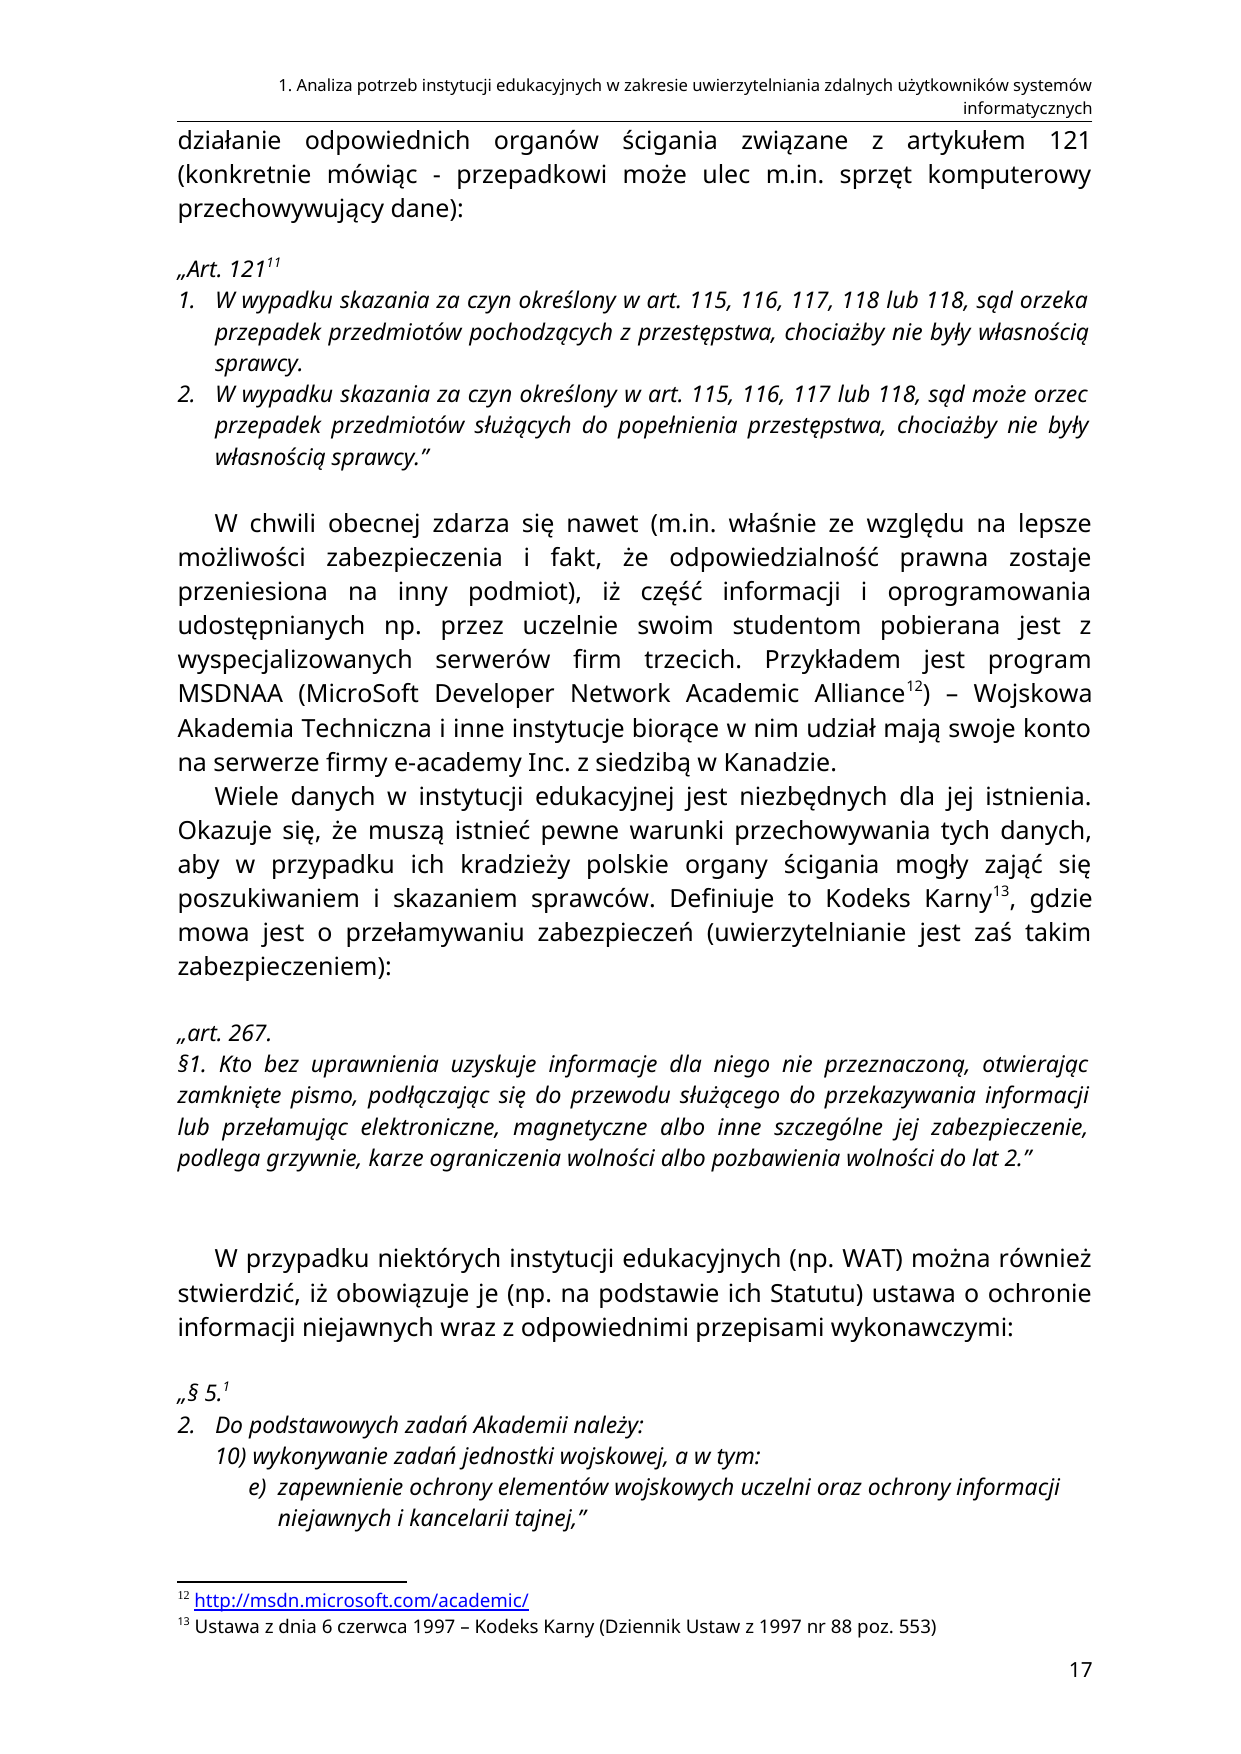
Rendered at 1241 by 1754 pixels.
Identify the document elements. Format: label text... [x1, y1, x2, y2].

list W wypadku skazania za czyn określony w art. 115, 116, 117, 118 lub 118, sąd orzeka przepadek przedmiotów pochodzących z przestępstwa, chociażby nie były własnością sprawcy. [177, 284, 1092, 378]
list Do podstawowych zadań Akademii należy: [177, 1409, 1092, 1440]
text „§ 5.1 [177, 1377, 1092, 1409]
text działanie odpowiednich organów ścigania związane z artykułem 121 (konkretnie mówiąc - przepadkowi może ulec m.in. sprzęt komputerowy przechowywujący dane): [177, 122, 1092, 224]
text Ustawa z dnia 6 czerwca 1997 – Kodeks Karny (Dziennik Ustaw z 1997 nr 88 poz. 553) [177, 1613, 1092, 1639]
text §1. Kto bez uprawnienia uzyskuje informacje dla niego nie przeznaczoną, otwierając zamknięte pismo, podłączając się do przewodu służącego do przekazywania informacji lub przełamując elektroniczne, magnetyczne albo inne szczególne jej zabezpieczenie, podlega grzywnie, karze ograniczenia wolności albo pozbawienia wolności do lat 2.” [177, 1048, 1092, 1173]
text W przypadku niektórych instytucji edukacyjnych (np. WAT) można również stwierdzić, iż obowiązuje je (np. na podstawie ich Statutu) ustawa o ochronie informacji niejawnych wraz z odpowiednimi przepisami wykonawczymi: [177, 1241, 1092, 1343]
text Wiele danych w instytucji edukacyjnej jest niezbędnych dla jej istnienia. Okazuje się, że muszą istnieć pewne warunki przechowywania tych danych, aby w przypadku ich kradzieży polskie organy ścigania mogły zająć się poszukiwaniem i skazaniem sprawców. Definiuje to Kodeks Karny, gdzie mowa jest o przełamywaniu zabezpieczeń (uwierzytelnianie jest zaś takim zabezpieczeniem): [177, 778, 1092, 983]
list W wypadku skazania za czyn określony w art. 115, 116, 117 lub 118, sąd może orzec przepadek przedmiotów służących do popełnienia przestępstwa, chociażby nie były własnością sprawcy.” [177, 378, 1092, 472]
text http://msdn.microsoft.com/academic/ [177, 1588, 1092, 1613]
text W chwili obecnej zdarza się nawet (m.in. właśnie ze względu na lepsze możliwości zabezpieczenia i fakt, że odpowiedzialność prawna zostaje przeniesiona na inny podmiot), iż część informacji i oprogramowania udostępnianych np. przez uczelnie swoim studentom pobierana jest z wyspecjalizowanych serwerów firm trzecich. Przykładem jest program MSDNAA (MicroSoft Developer Network Academic Alliance) – Wojskowa Akademia Techniczna i inne instytucje biorące w nim udział mają swoje konto na serwerze firmy e-academy Inc. z siedzibą w Kanadzie. [177, 506, 1092, 778]
text „art. 267. [177, 1017, 1092, 1048]
text „Art. 12111 [177, 253, 1092, 284]
list wykonywanie zadań jednostki wojskowej, a w tym: [214, 1440, 1092, 1471]
list zapewnienie ochrony elementów wojskowych uczelni oraz ochrony informacji niejawnych i kancelarii tajnej,” [248, 1471, 1092, 1534]
